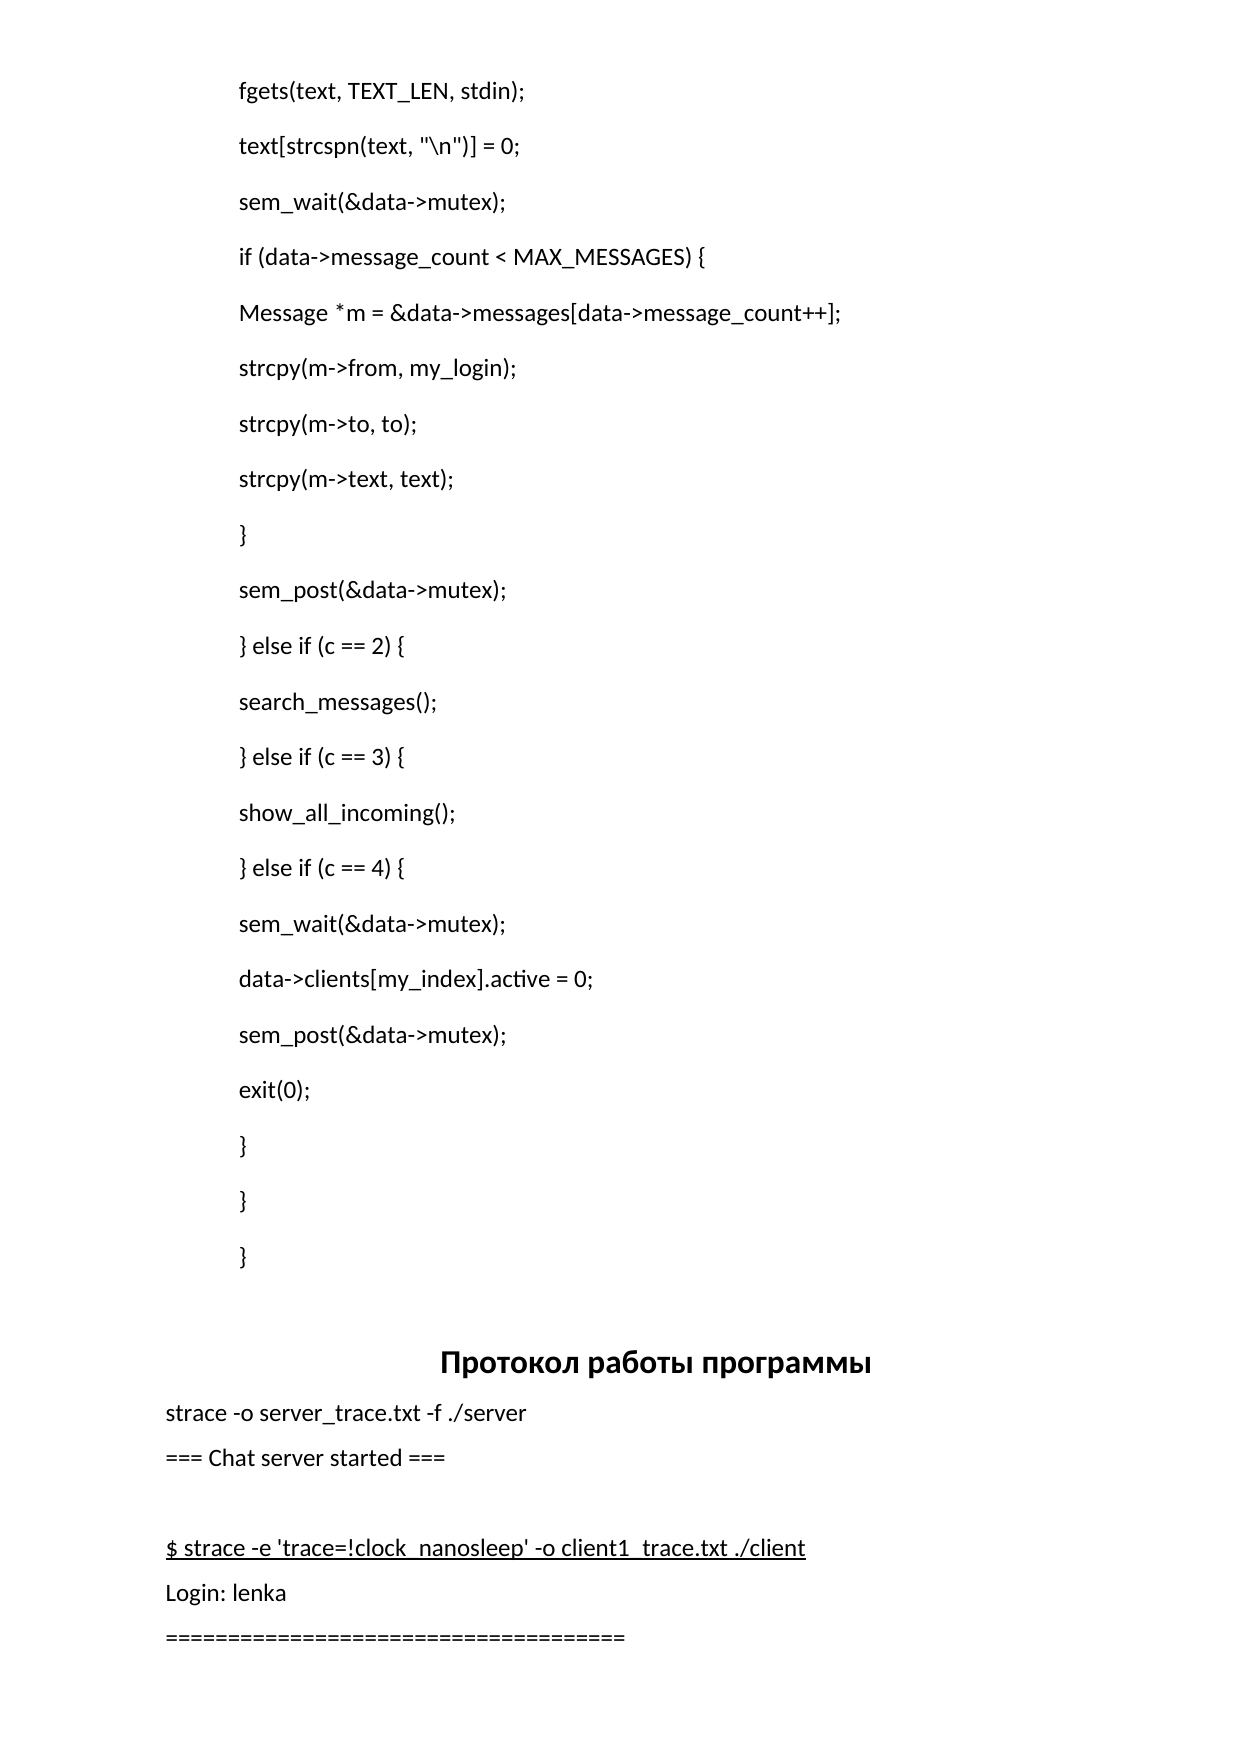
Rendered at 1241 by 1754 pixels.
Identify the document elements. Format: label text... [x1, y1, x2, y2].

text text[strcspn(text, "\n")] = 0; [238, 131, 1165, 161]
text } else if (c == 4) { [238, 852, 1165, 883]
text Протокол работы программы [106, 1342, 1147, 1382]
text } [238, 519, 1165, 550]
text sem_wait(&data->mutex); [238, 186, 1165, 217]
text sem_post(&data->mutex); [238, 1019, 1165, 1049]
text sem_wait(&data->mutex); [238, 908, 1165, 938]
text data->clients[my_index].active = 0; [238, 963, 1165, 994]
text show_all_incoming(); [238, 797, 1165, 827]
text } [238, 1185, 1165, 1216]
text strace -o server_trace.txt -f ./server [106, 1397, 1147, 1427]
text strcpy(m->to, to); [238, 408, 1165, 439]
text ===================================== [106, 1622, 1147, 1653]
text } else if (c == 2) { [238, 630, 1165, 661]
text Login: lenka [106, 1577, 1147, 1608]
text search_messages(); [238, 686, 1165, 716]
text $ strace -e 'trace=!clock_nanosleep' -o client1_trace.txt ./client [106, 1532, 1147, 1563]
text } else if (c == 3) { [238, 741, 1165, 772]
text if (data->message_count < MAX_MESSAGES) { [238, 242, 1165, 272]
text strcpy(m->text, text); [238, 464, 1165, 494]
text fgets(text, TEXT_LEN, stdin); [238, 75, 1165, 106]
text } [238, 1130, 1165, 1160]
text } [238, 1241, 1165, 1271]
text sem_post(&data->mutex); [238, 575, 1165, 605]
text exit(0); [238, 1074, 1165, 1105]
text Message *m = &data->messages[data->message_count++]; [238, 297, 1165, 328]
text strcpy(m->from, my_login); [238, 353, 1165, 383]
text === Chat server started === [106, 1442, 1147, 1472]
